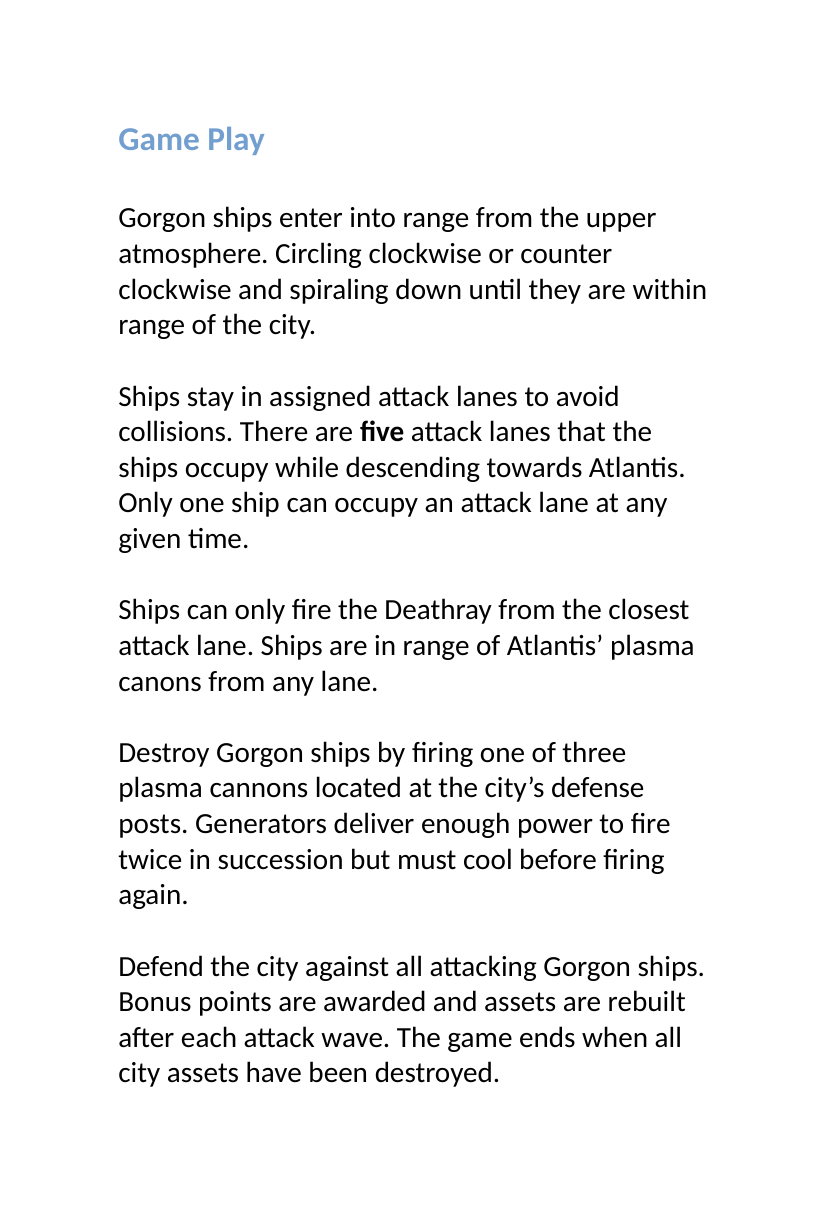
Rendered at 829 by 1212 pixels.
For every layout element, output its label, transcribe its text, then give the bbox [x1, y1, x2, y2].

text Ships can only fire the Deathray from the closest attack lane. Ships are in range of Atlantis’ plasma canons from any lane. [118, 591, 710, 698]
text Game Play [118, 118, 710, 159]
text Gorgon ships enter into range from the upper atmosphere. Circling clockwise or counter clockwise and spiraling down until they are within range of the city. [118, 199, 710, 342]
text Ships stay in assigned attack lanes to avoid collisions. There are five attack lanes that the ships occupy while descending towards Atlantis. Only one ship can occupy an attack lane at any given time. [118, 378, 710, 556]
text Defend the city against all attacking Gorgon ships. Bonus points are awarded and assets are rebuilt after each attack wave. The game ends when all city assets have been destroyed. [118, 948, 710, 1090]
text Destroy Gorgon ships by firing one of three plasma cannons located at the city’s defense posts. Generators deliver enough power to fire twice in succession but must cool before firing again. [118, 734, 710, 912]
